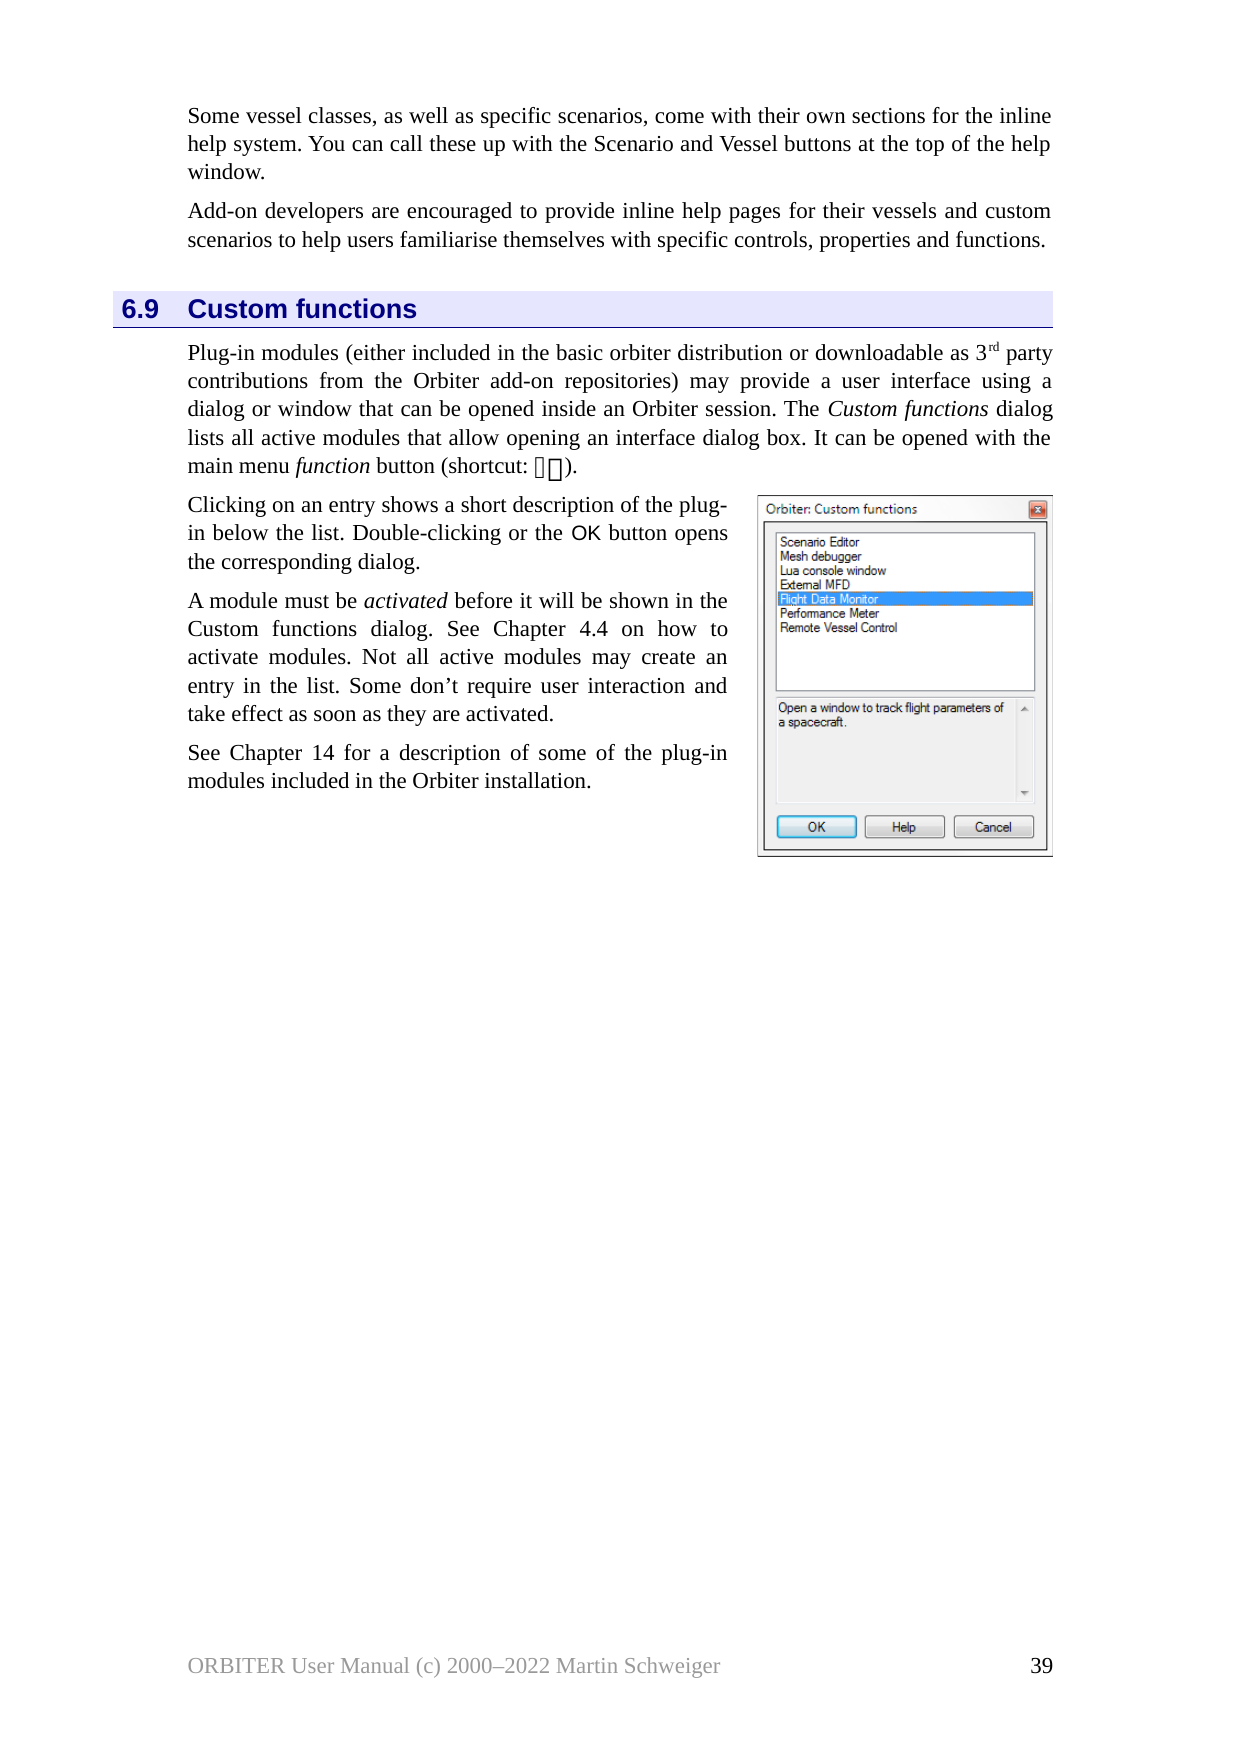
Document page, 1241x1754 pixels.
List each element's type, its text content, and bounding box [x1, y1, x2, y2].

text Clicking on an entry shows a short description of the plug-in below the list. Double-clicking or the OK button opens the corresponding dialog. [187, 490, 1053, 575]
text See Chapter 14 for a description of some of the plug-in modules included in the Orbiter installation. [187, 738, 757, 794]
subtitle Custom functions [113, 291, 1053, 327]
text Add-on developers are encouraged to provide inline help pages for their vessels and custom scenarios to help users familiarise themselves with specific controls, properties and functions. [187, 196, 1053, 253]
text Some vessel classes, as well as specific scenarios, come with their own sections for the inline help system. You can call these up with the Scenario and Vessel buttons at the top of the help window. [187, 100, 1053, 185]
text A module must be activated before it will be shown in the Custom functions dialog. See Chapter 4.4 on how to activate modules. Not all active modules may create an entry in the list. Some don’t require user interaction and take effect as soon as they are activated. [187, 586, 757, 727]
picture [757, 495, 1053, 857]
text Plug-in modules (either included in the basic orbiter distribution or downloadable as 3rd party contributions from the Orbiter add-on repositories) may provide a user interface using a dialog or window that can be opened inside an Orbiter session. The Custom functions dialog lists all active modules that allow opening an interface dialog box. It can be opened with the main menu function button (shortcut: ). [187, 338, 1053, 479]
